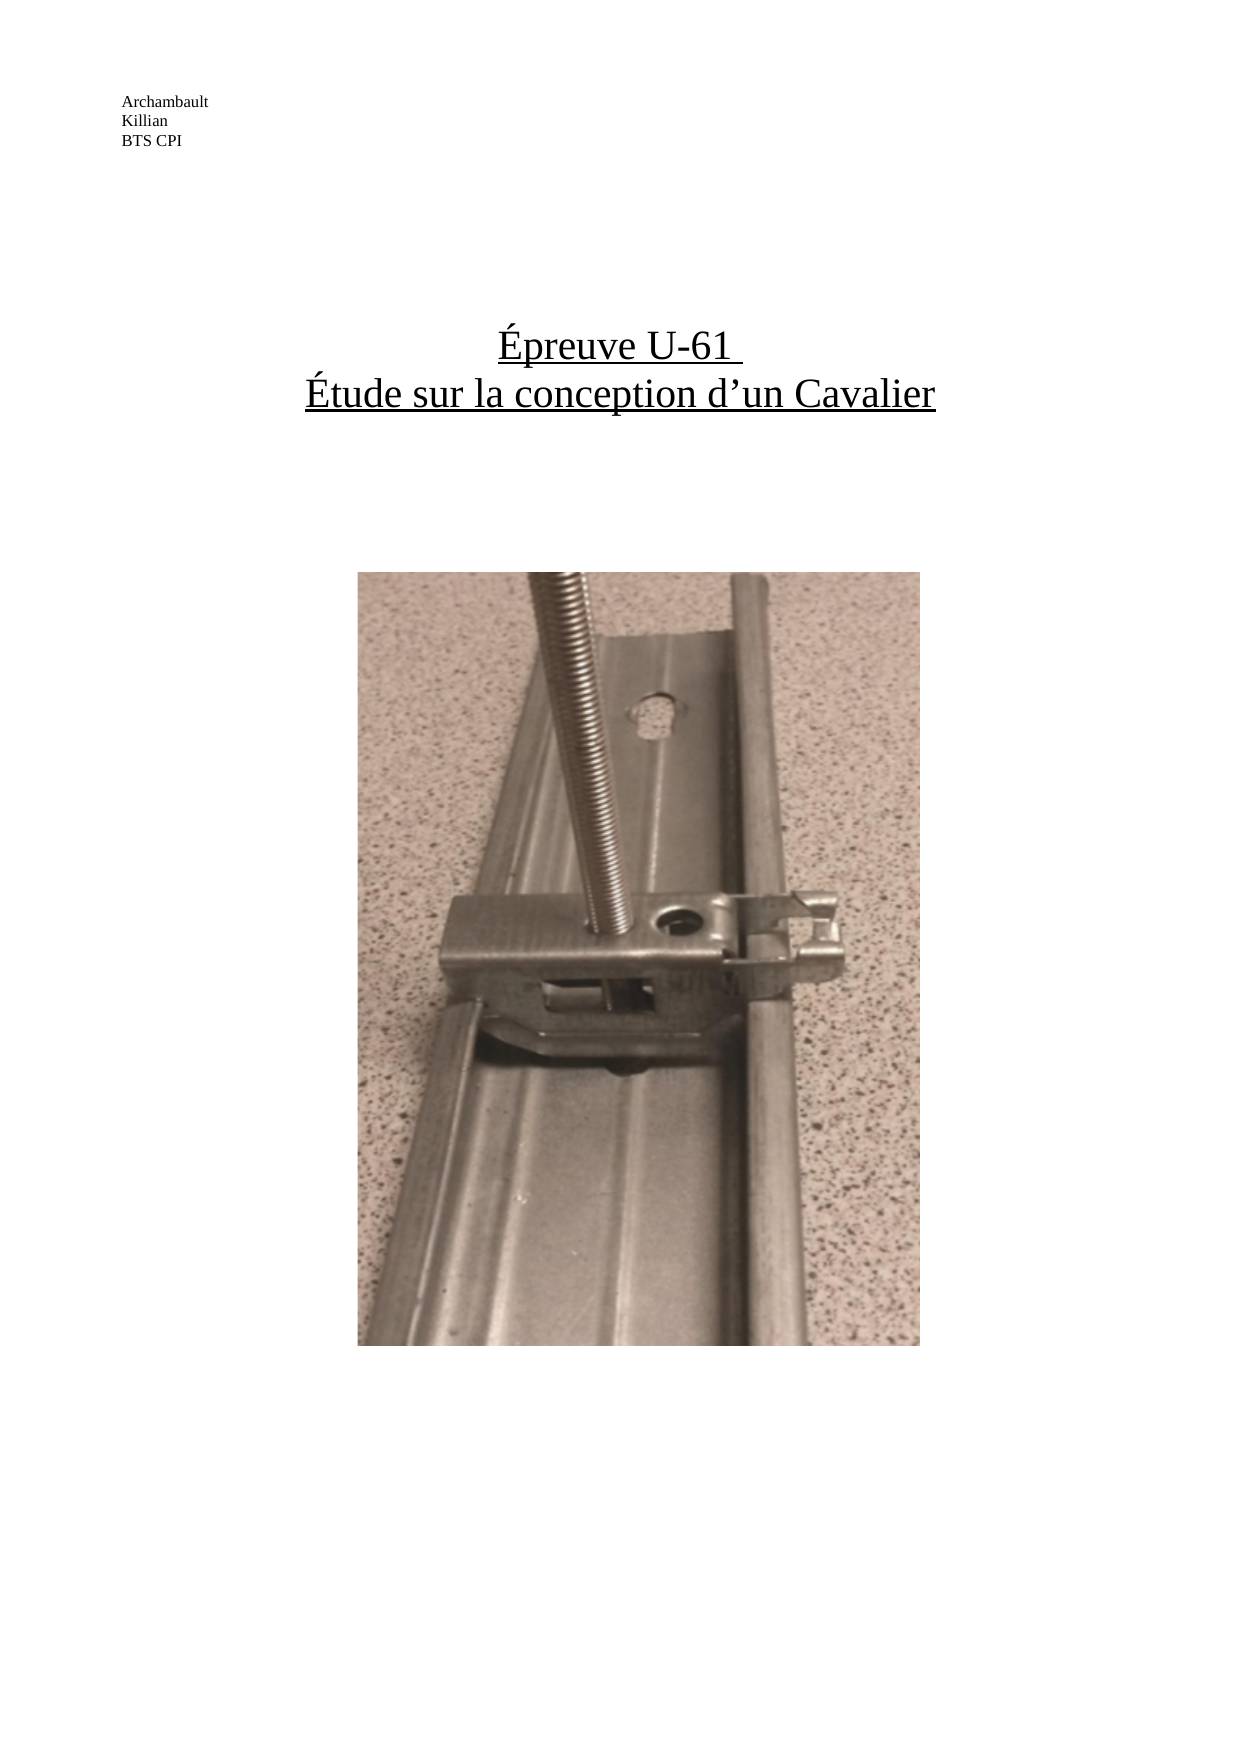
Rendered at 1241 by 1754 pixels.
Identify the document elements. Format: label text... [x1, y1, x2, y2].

text Étude sur la conception d’un Cavalier [118, 368, 1122, 416]
picture [357, 572, 920, 1346]
text Épreuve U-61 [118, 320, 1122, 368]
